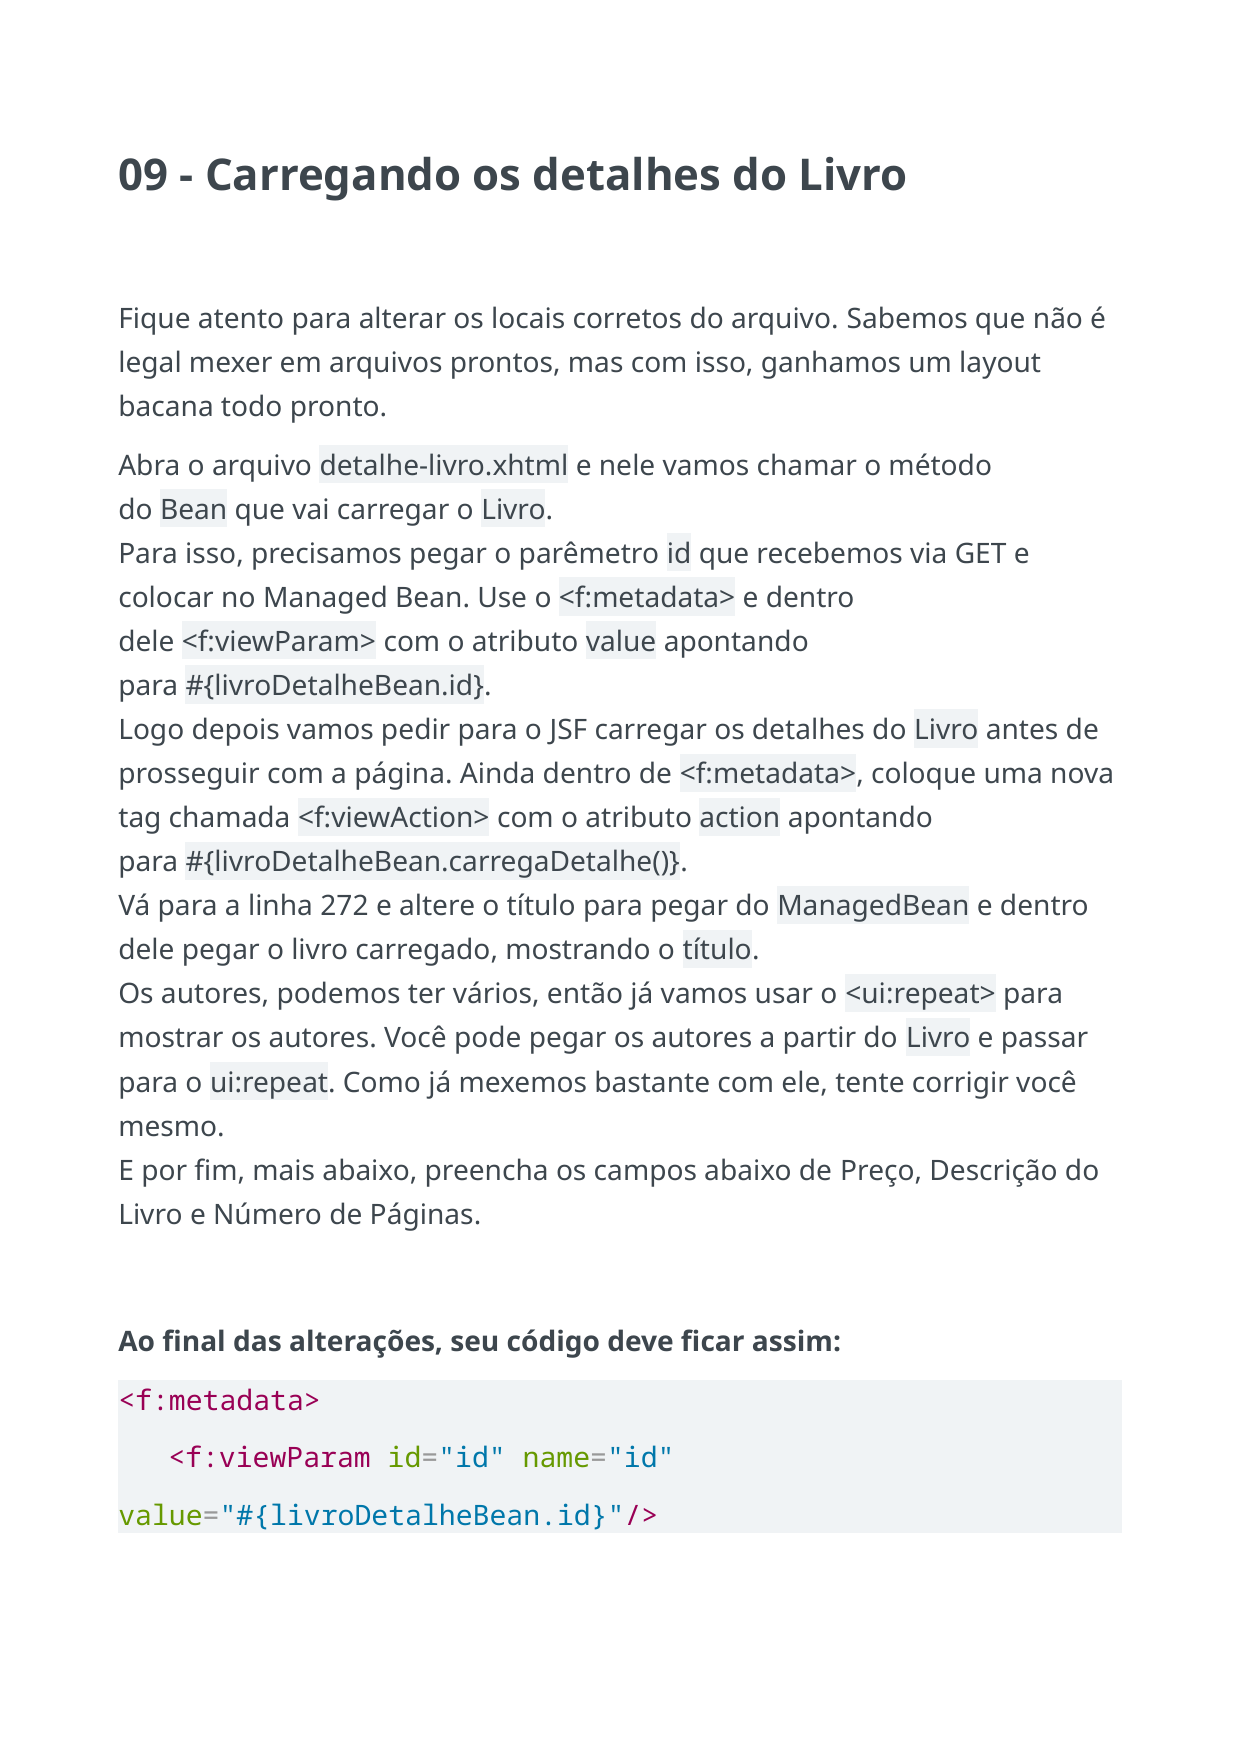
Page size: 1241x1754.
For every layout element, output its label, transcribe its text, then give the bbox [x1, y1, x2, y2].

text Vá para a linha 272 e altere o título para pegar do ManagedBean e dentro dele pegar o livro carregado, mostrando o título. [118, 886, 1122, 968]
text <f:viewParam id="id" name="id" value="#{livroDetalheBean.id}"/> [118, 1437, 1122, 1533]
text Para isso, precisamos pegar o parêmetro id que recebemos via GET e colocar no Managed Bean. Use o <f:metadata> e dentro dele <f:viewParam> com o atributo value apontando para #{livroDetalheBean.id}. [118, 533, 1122, 704]
text E por fim, mais abaixo, preencha os campos abaixo de Preço, Descrição do Livro e Número de Páginas. [118, 1150, 1122, 1232]
text Fique atento para alterar os locais corretos do arquivo. Sabemos que não é legal mexer em arquivos prontos, mas com isso, ganhamos um layout bacana todo pronto. [118, 298, 1122, 425]
text Os autores, podemos ter vários, então já vamos usar o <ui:repeat> para mostrar os autores. Você pode pegar os autores a partir do Livro e passar para o ui:repeat. Como já mexemos bastante com ele, tente corrigir você mesmo. [118, 974, 1122, 1144]
text Ao final das alterações, seu código deve ficar assim: [118, 1321, 1122, 1359]
text Abra o arquivo detalhe-livro.xhtml e nele vamos chamar o método do Bean que vai carregar o Livro. [118, 445, 1122, 527]
subtitle 09 - Carregando os detalhes do Livro [118, 143, 1122, 203]
text <f:metadata> [118, 1380, 1122, 1418]
text Logo depois vamos pedir para o JSF carregar os detalhes do Livro antes de prosseguir com a página. Ainda dentro de <f:metadata>, coloque uma nova tag chamada <f:viewAction> com o atributo action apontando para #{livroDetalheBean.carregaDetalhe()}. [118, 709, 1122, 880]
